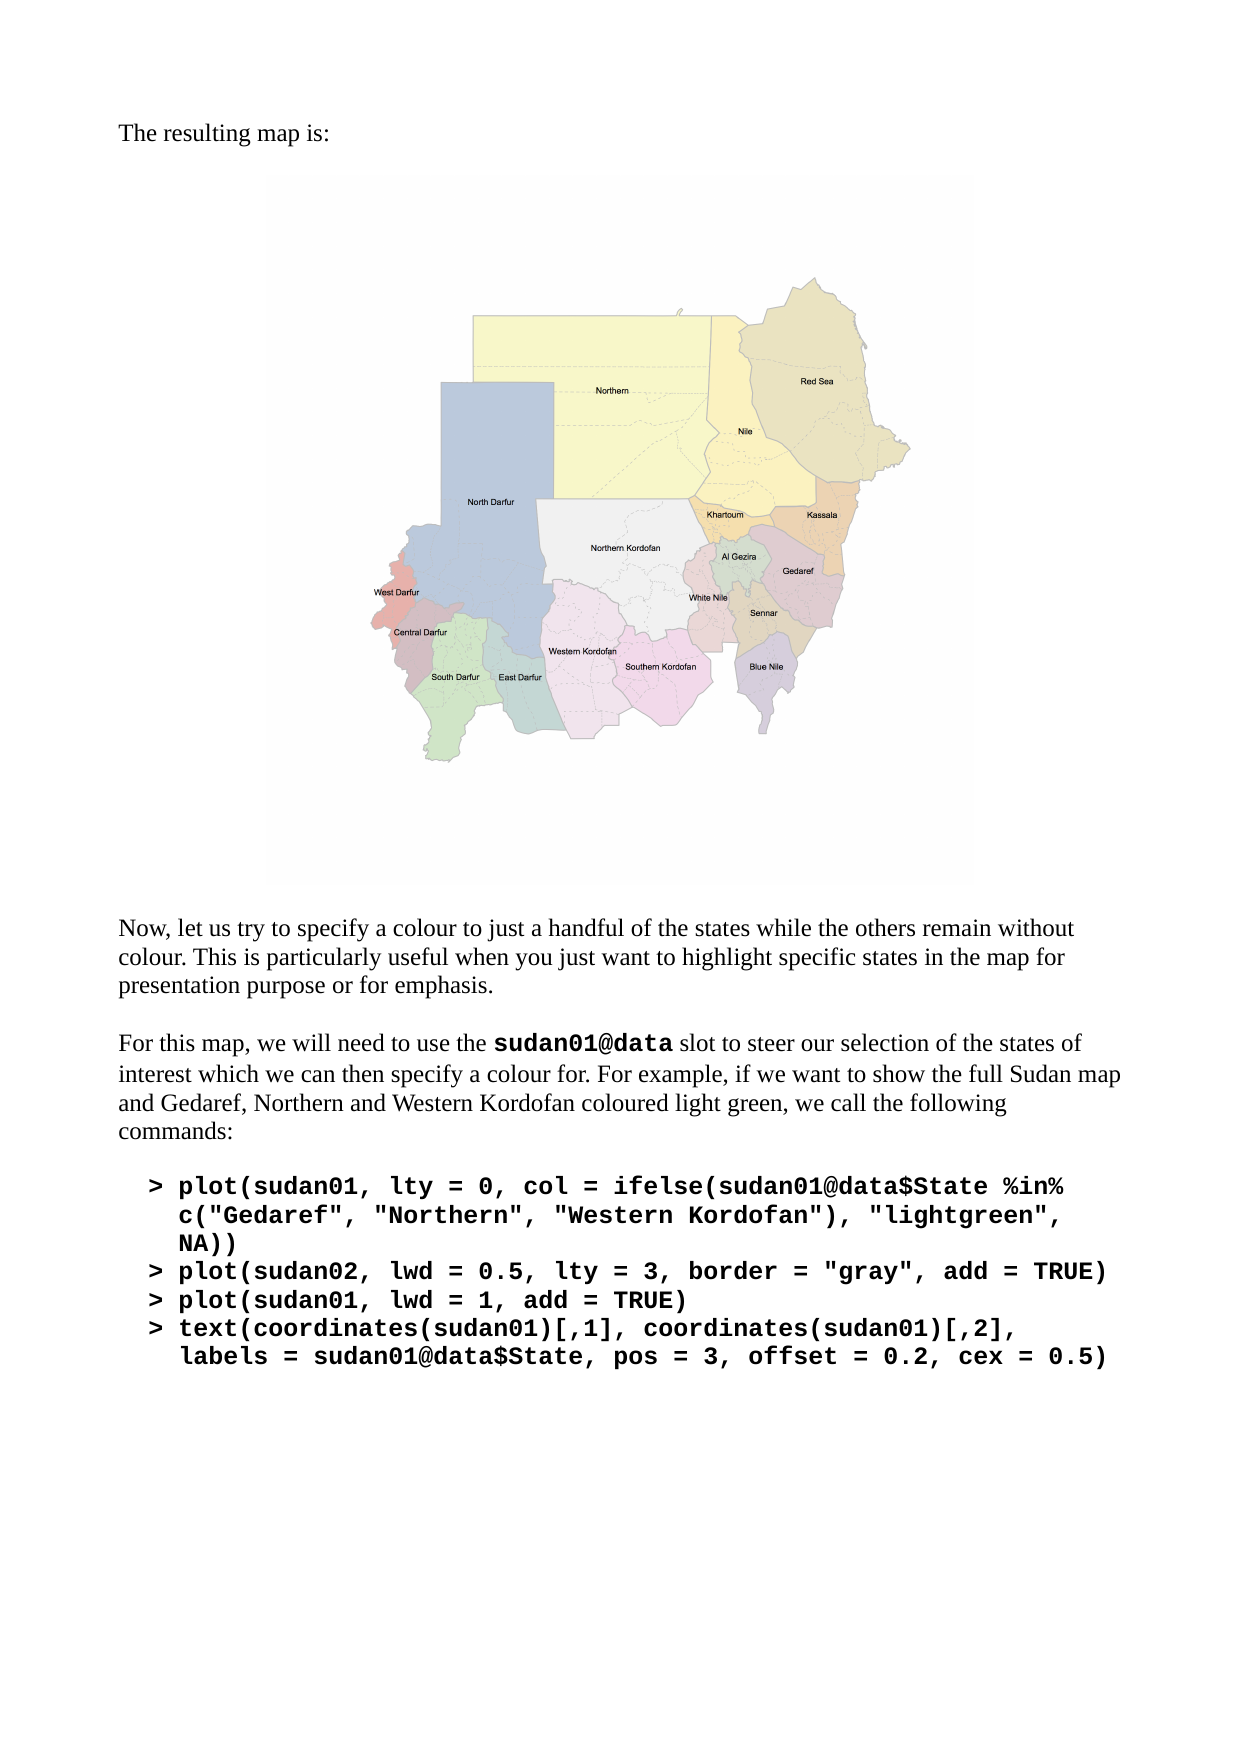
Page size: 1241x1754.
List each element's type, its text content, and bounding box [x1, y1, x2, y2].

text labels = sudan01@data$State, pos = 3, offset = 0.2, cex = 0.5) [118, 1344, 1122, 1372]
text Now, let us try to specify a colour to just a handful of the states while the others remain without colour. This is particularly useful when you just want to highlight specific states in the map for presentation purpose or for emphasis. [118, 913, 1122, 999]
text NA)) [118, 1231, 1122, 1259]
text The resulting map is: [118, 118, 1122, 147]
text > plot(sudan01, lty = 0, col = ifelse(sudan01@data$State %in% [118, 1174, 1122, 1202]
text For this map, we will need to use the sudan01@data slot to steer our selection of the states of interest which we can then specify a colour for. For example, if we want to show the full Sudan map and Gedaref, Northern and Western Kordofan coloured light green, we call the following commands: [118, 1028, 1122, 1145]
text > plot(sudan02, lwd = 0.5, lty = 3, border = "gray", add = TRUE) [118, 1259, 1122, 1287]
text > plot(sudan01, lwd = 1, add = TRUE) [118, 1287, 1122, 1316]
picture [265, 175, 975, 885]
text > text(coordinates(sudan01)[,1], coordinates(sudan01)[,2], [118, 1316, 1122, 1344]
text c("Gedaref", "Northern", "Western Kordofan"), "lightgreen", [118, 1202, 1122, 1231]
